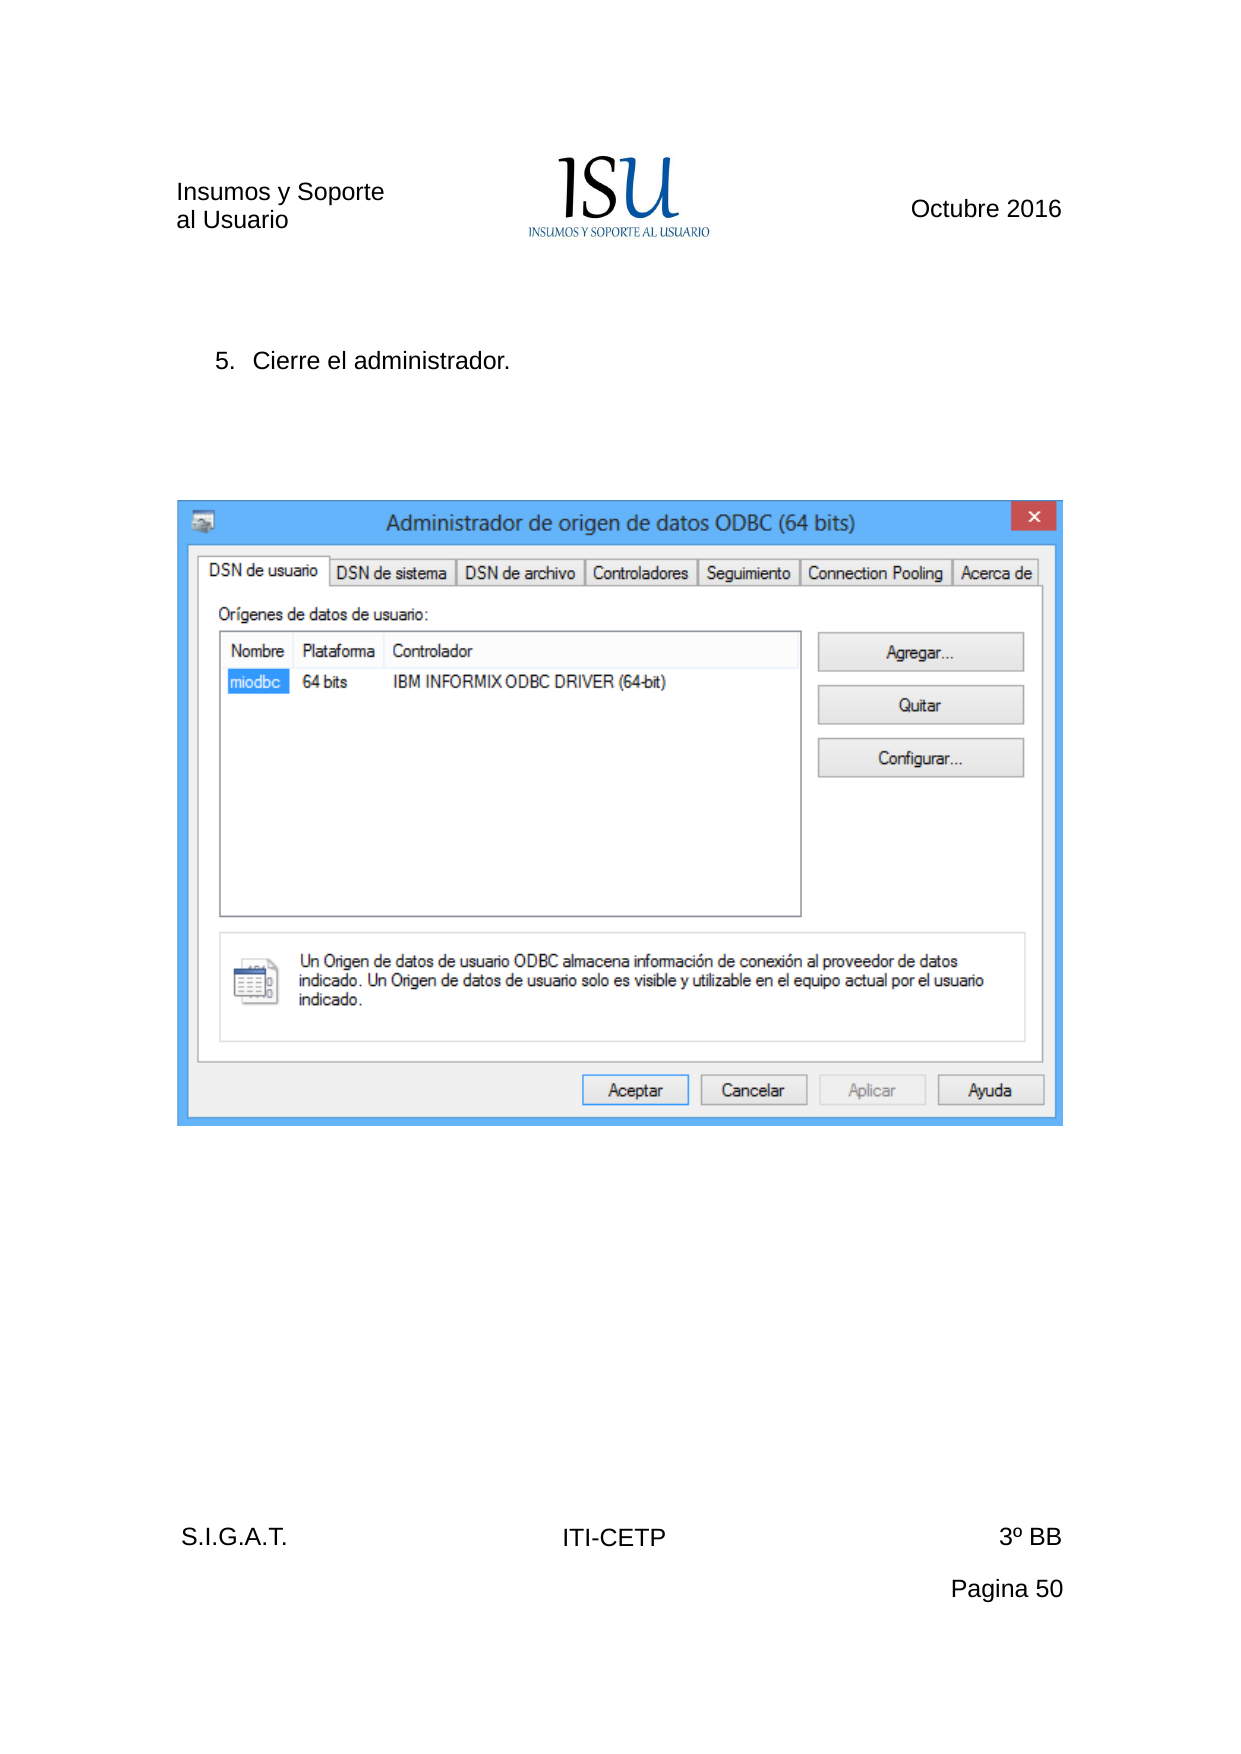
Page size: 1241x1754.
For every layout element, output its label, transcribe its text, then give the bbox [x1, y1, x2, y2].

list Cierre el administrador. [215, 346, 1063, 375]
list [215, 260, 1063, 332]
picture [517, 138, 723, 252]
